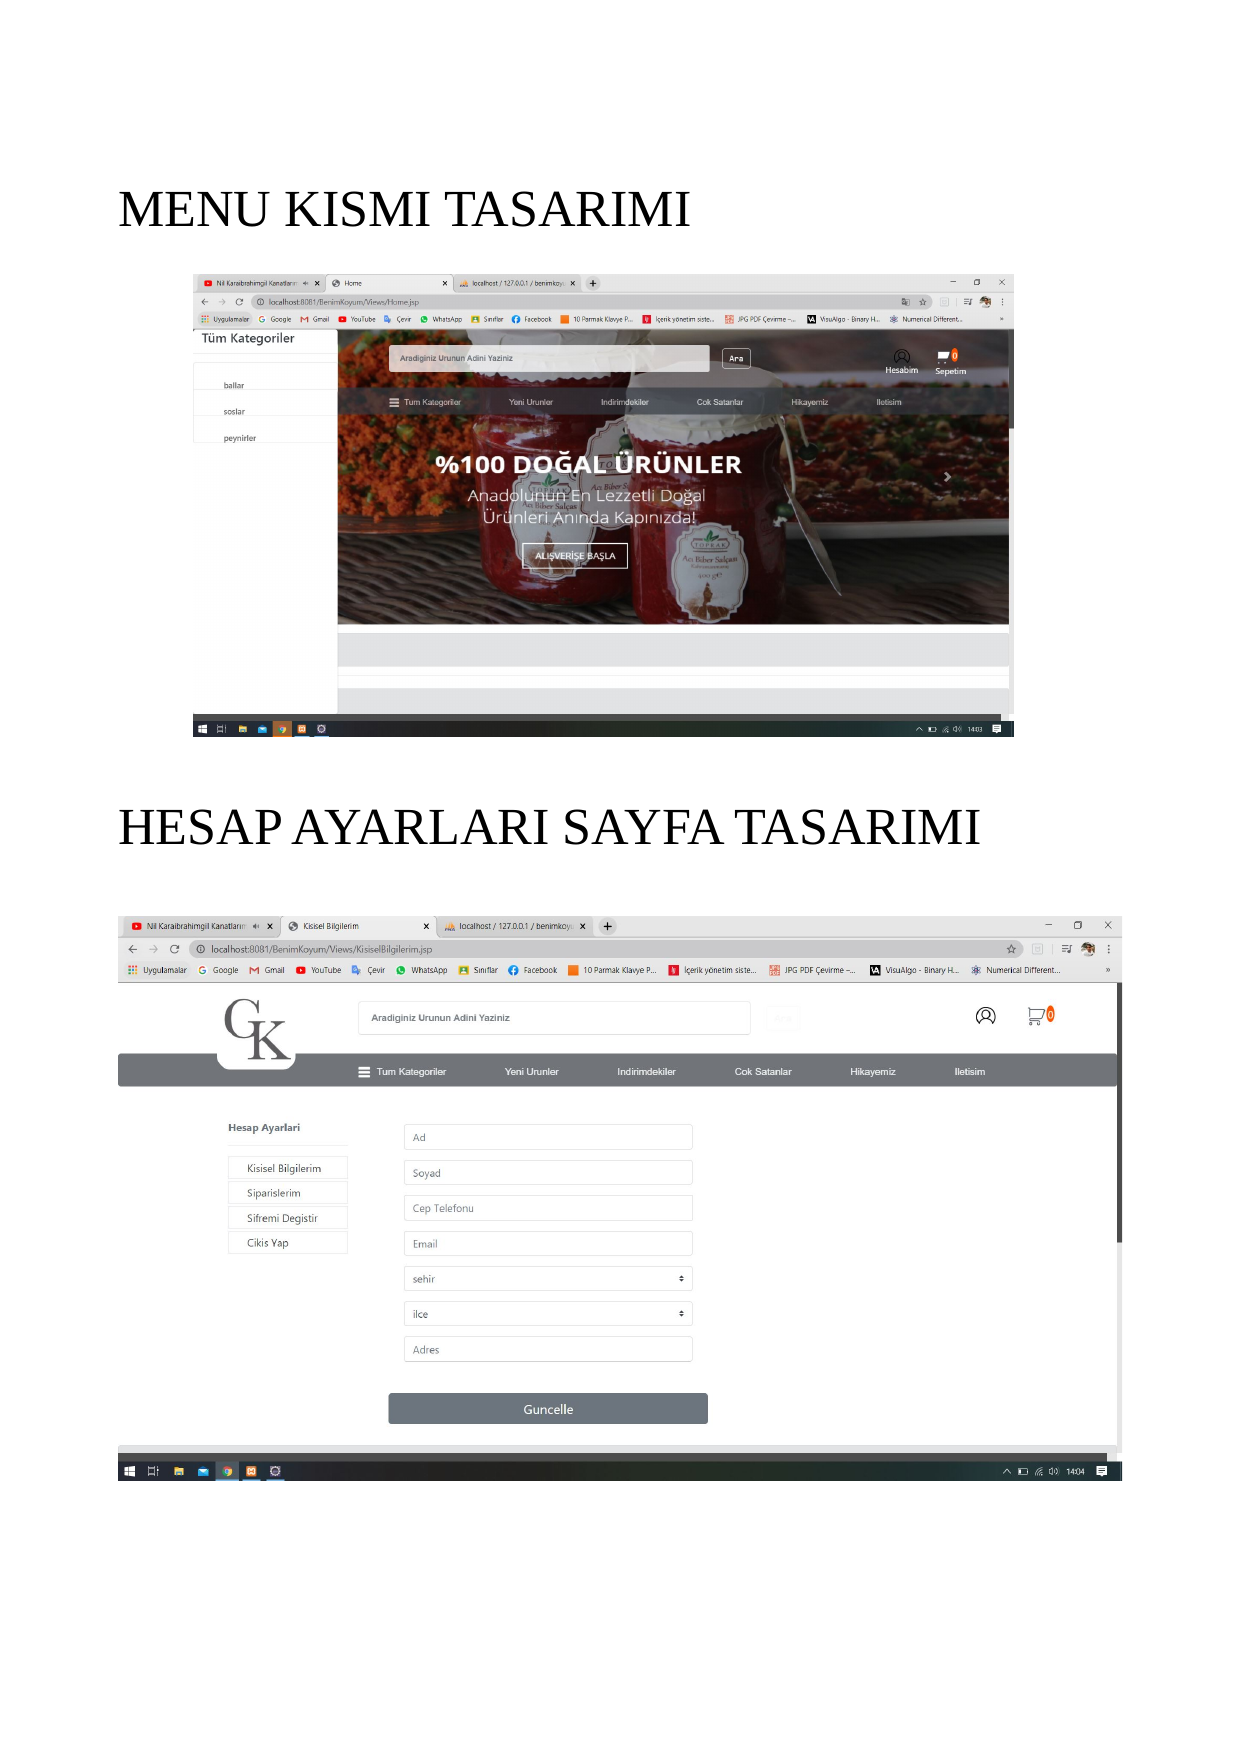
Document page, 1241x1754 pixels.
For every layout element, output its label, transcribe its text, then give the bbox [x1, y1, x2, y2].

picture [193, 274, 1014, 737]
picture [118, 916, 1123, 1481]
text MENU KISMI TASARIMI [118, 178, 1122, 238]
text HESAP AYARLARI SAYFA TASARIMI [118, 796, 1122, 856]
